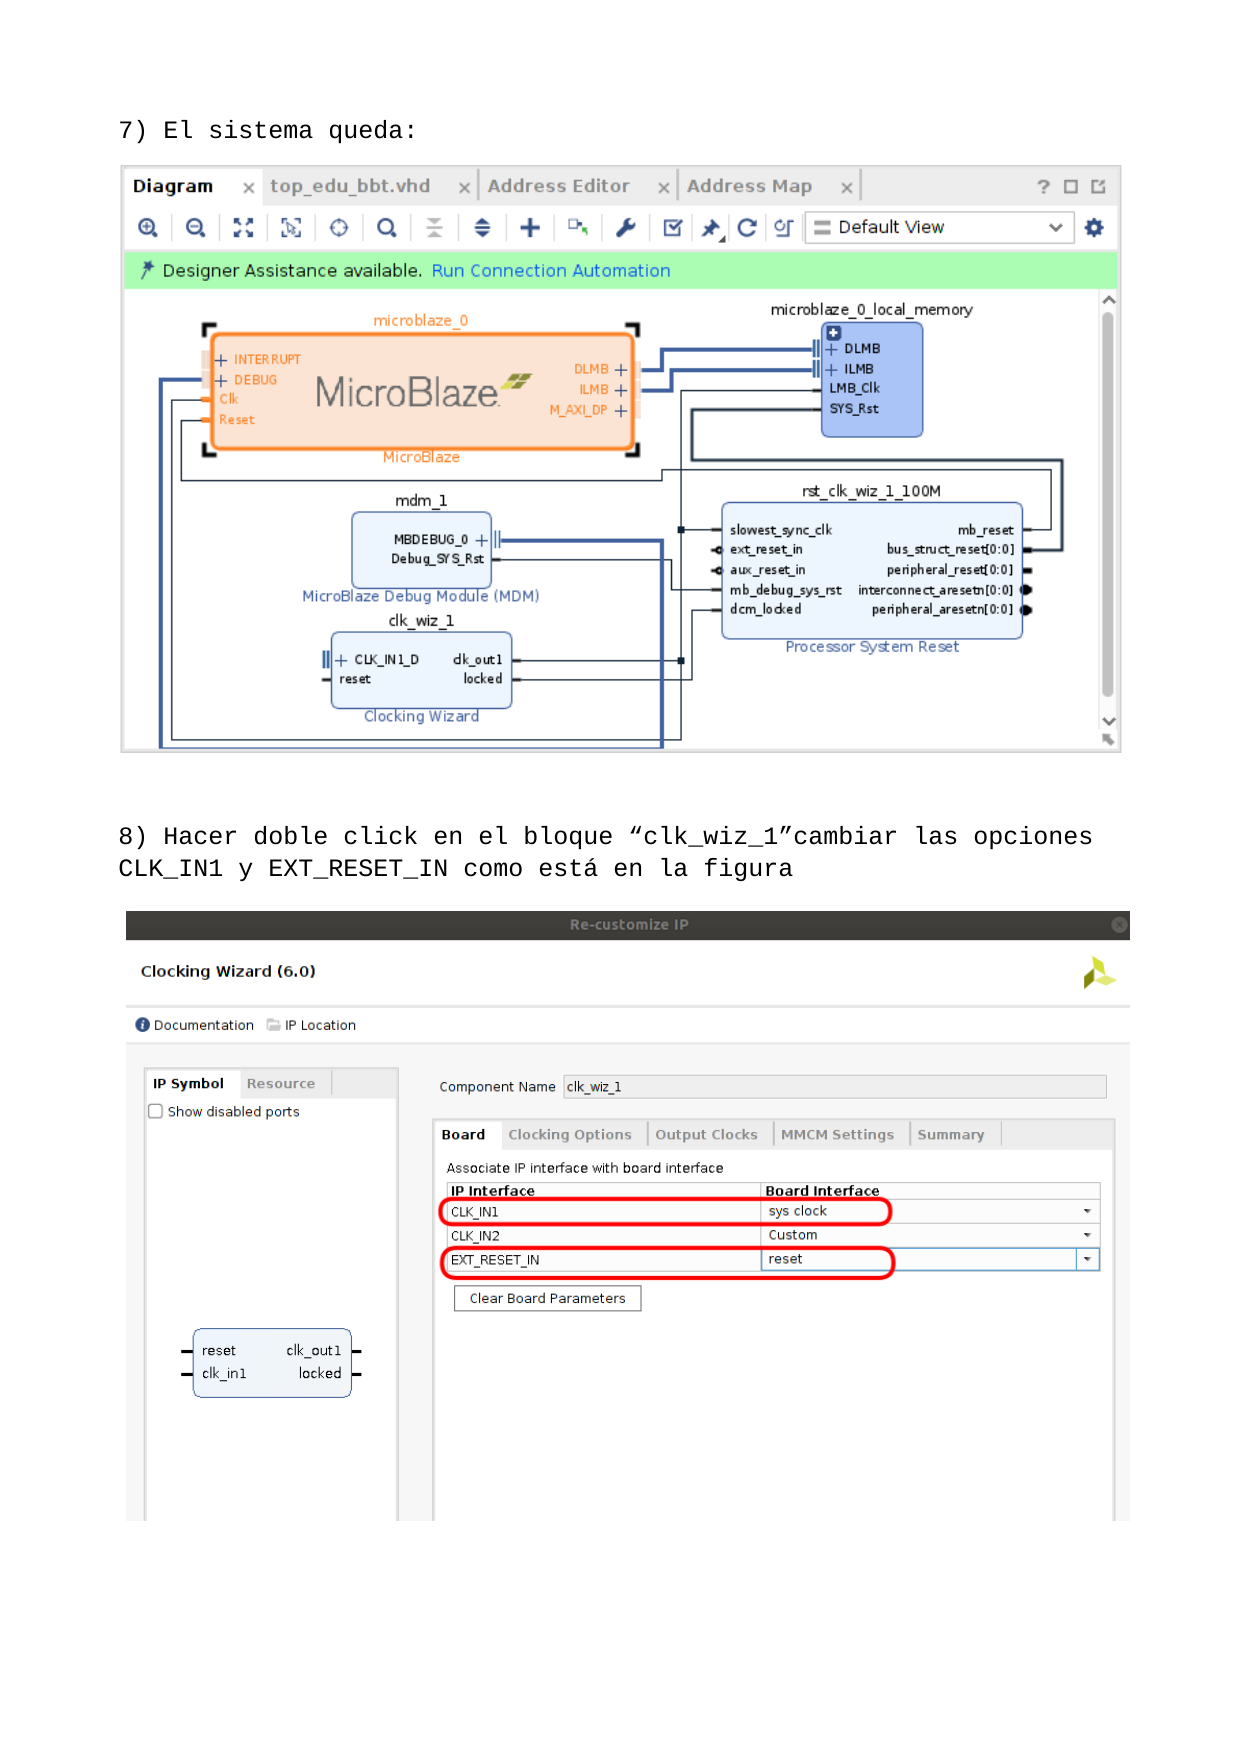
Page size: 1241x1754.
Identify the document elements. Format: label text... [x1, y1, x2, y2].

text 7) El sistema queda: [118, 118, 1122, 146]
text 8) Hacer doble click en el bloque “clk_wiz_1”cambiar las opciones CLK_IN1 y EXT_RESET_IN como está en la figura [118, 823, 1122, 884]
picture [118, 165, 1123, 753]
picture [126, 911, 1130, 1521]
